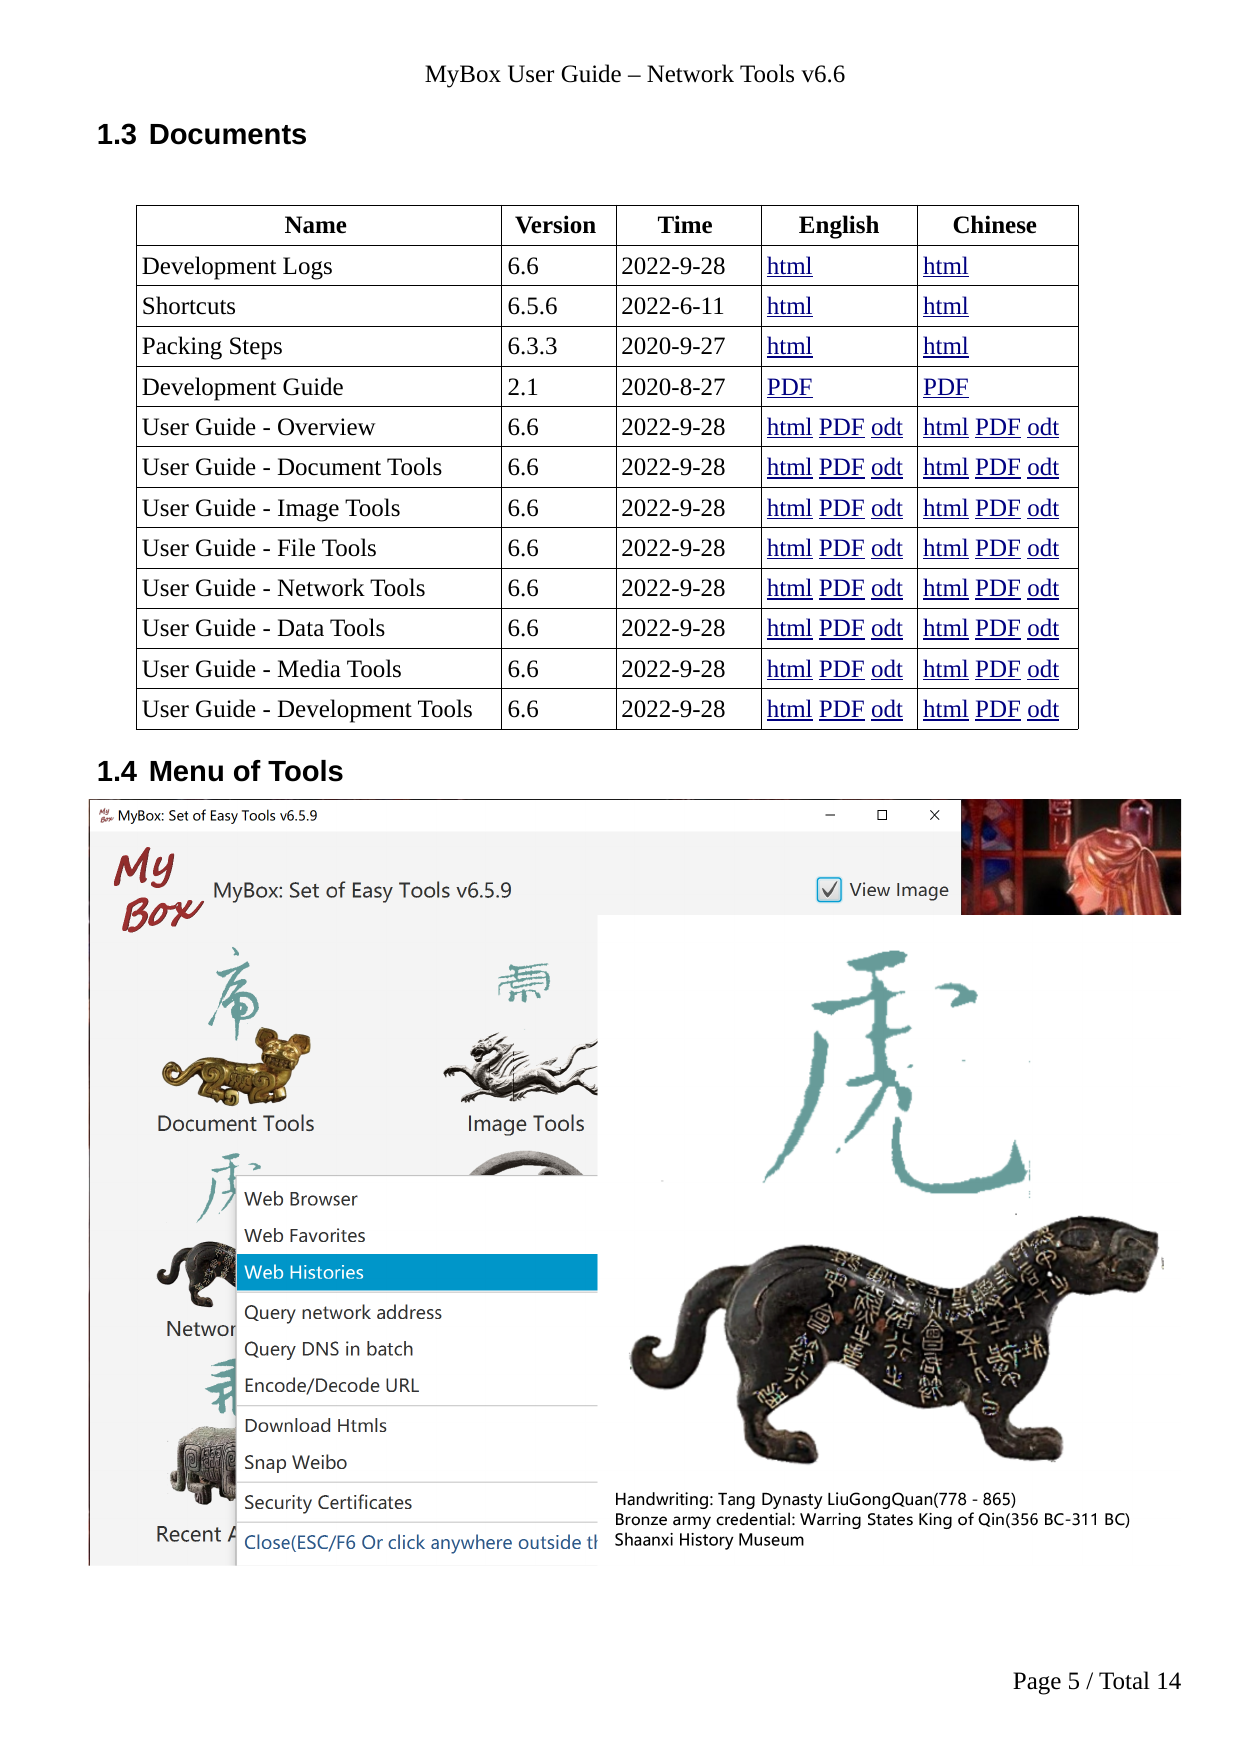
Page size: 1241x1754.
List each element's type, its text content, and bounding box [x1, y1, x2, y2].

table_cell html PDF odt [918, 569, 1078, 608]
table_cell 2022-9-28 [617, 689, 761, 729]
table_cell html PDF odt [918, 528, 1078, 567]
table_cell html PDF odt [918, 447, 1078, 487]
table_cell html PDF odt [762, 689, 917, 729]
table_cell html [918, 246, 1078, 285]
table_cell User Guide - File Tools [137, 528, 501, 567]
table_cell html [762, 327, 917, 366]
subtitle Menu of Tools [88, 754, 1181, 787]
table_cell html PDF odt [918, 407, 1078, 446]
table_cell html PDF odt [762, 569, 917, 608]
table_cell 6.6 [502, 407, 616, 446]
table_header Chinese [918, 206, 1078, 245]
table_cell 6.6 [502, 609, 616, 648]
table_cell User Guide - Media Tools [137, 649, 501, 688]
table_cell 2022-9-28 [617, 246, 761, 285]
table_cell html [762, 246, 917, 285]
table_cell 6.5.6 [502, 286, 616, 326]
table_cell PDF [918, 367, 1078, 406]
table_cell 2022-9-28 [617, 488, 761, 527]
table_cell 6.3.3 [502, 327, 616, 366]
table_cell 2022-9-28 [617, 528, 761, 567]
table_cell User Guide - Overview [137, 407, 501, 446]
table_cell html PDF odt [762, 649, 917, 688]
table_cell User Guide - Network Tools [137, 569, 501, 608]
table_cell html PDF odt [762, 609, 917, 648]
table_cell 6.6 [502, 447, 616, 487]
table_cell User Guide - Image Tools [137, 488, 501, 527]
table_header Name [137, 206, 501, 245]
table_cell html PDF odt [762, 407, 917, 446]
table_cell PDF [762, 367, 917, 406]
table_cell 6.6 [502, 569, 616, 608]
table_cell html PDF odt [762, 528, 917, 567]
table_header Time [617, 206, 761, 245]
picture [88, 799, 1182, 1566]
table_cell 2022-9-28 [617, 447, 761, 487]
table_cell 6.6 [502, 488, 616, 527]
table_cell 2022-9-28 [617, 407, 761, 446]
table_cell html [918, 286, 1078, 326]
table_cell html PDF odt [918, 649, 1078, 688]
table_cell 6.6 [502, 689, 616, 729]
table_cell 2020-8-27 [617, 367, 761, 406]
table_cell html PDF odt [918, 609, 1078, 648]
table_header English [762, 206, 917, 245]
table_cell 2022-9-28 [617, 649, 761, 688]
table_cell 6.6 [502, 649, 616, 688]
table_cell html PDF odt [918, 488, 1078, 527]
table_cell html PDF odt [918, 689, 1078, 729]
table_cell Development Guide [137, 367, 501, 406]
table_cell User Guide - Development Tools [137, 689, 501, 729]
table_cell Development Logs [137, 246, 501, 285]
table_cell 2022-9-28 [617, 569, 761, 608]
table_cell User Guide - Document Tools [137, 447, 501, 487]
table_cell Packing Steps [137, 327, 501, 366]
table_cell 2022-6-11 [617, 286, 761, 326]
table_cell html PDF odt [762, 488, 917, 527]
table_cell html [762, 286, 917, 326]
table_cell html [918, 327, 1078, 366]
table_header Version [502, 206, 616, 245]
table_cell 6.6 [502, 246, 616, 285]
table_cell 6.6 [502, 528, 616, 567]
table_cell User Guide - Data Tools [137, 609, 501, 648]
table_cell 2020-9-27 [617, 327, 761, 366]
table_cell html PDF odt [762, 447, 917, 487]
subtitle Documents [88, 117, 1181, 151]
table_cell 2.1 [502, 367, 616, 406]
table_cell Shortcuts [137, 286, 501, 326]
table_cell 2022-9-28 [617, 609, 761, 648]
